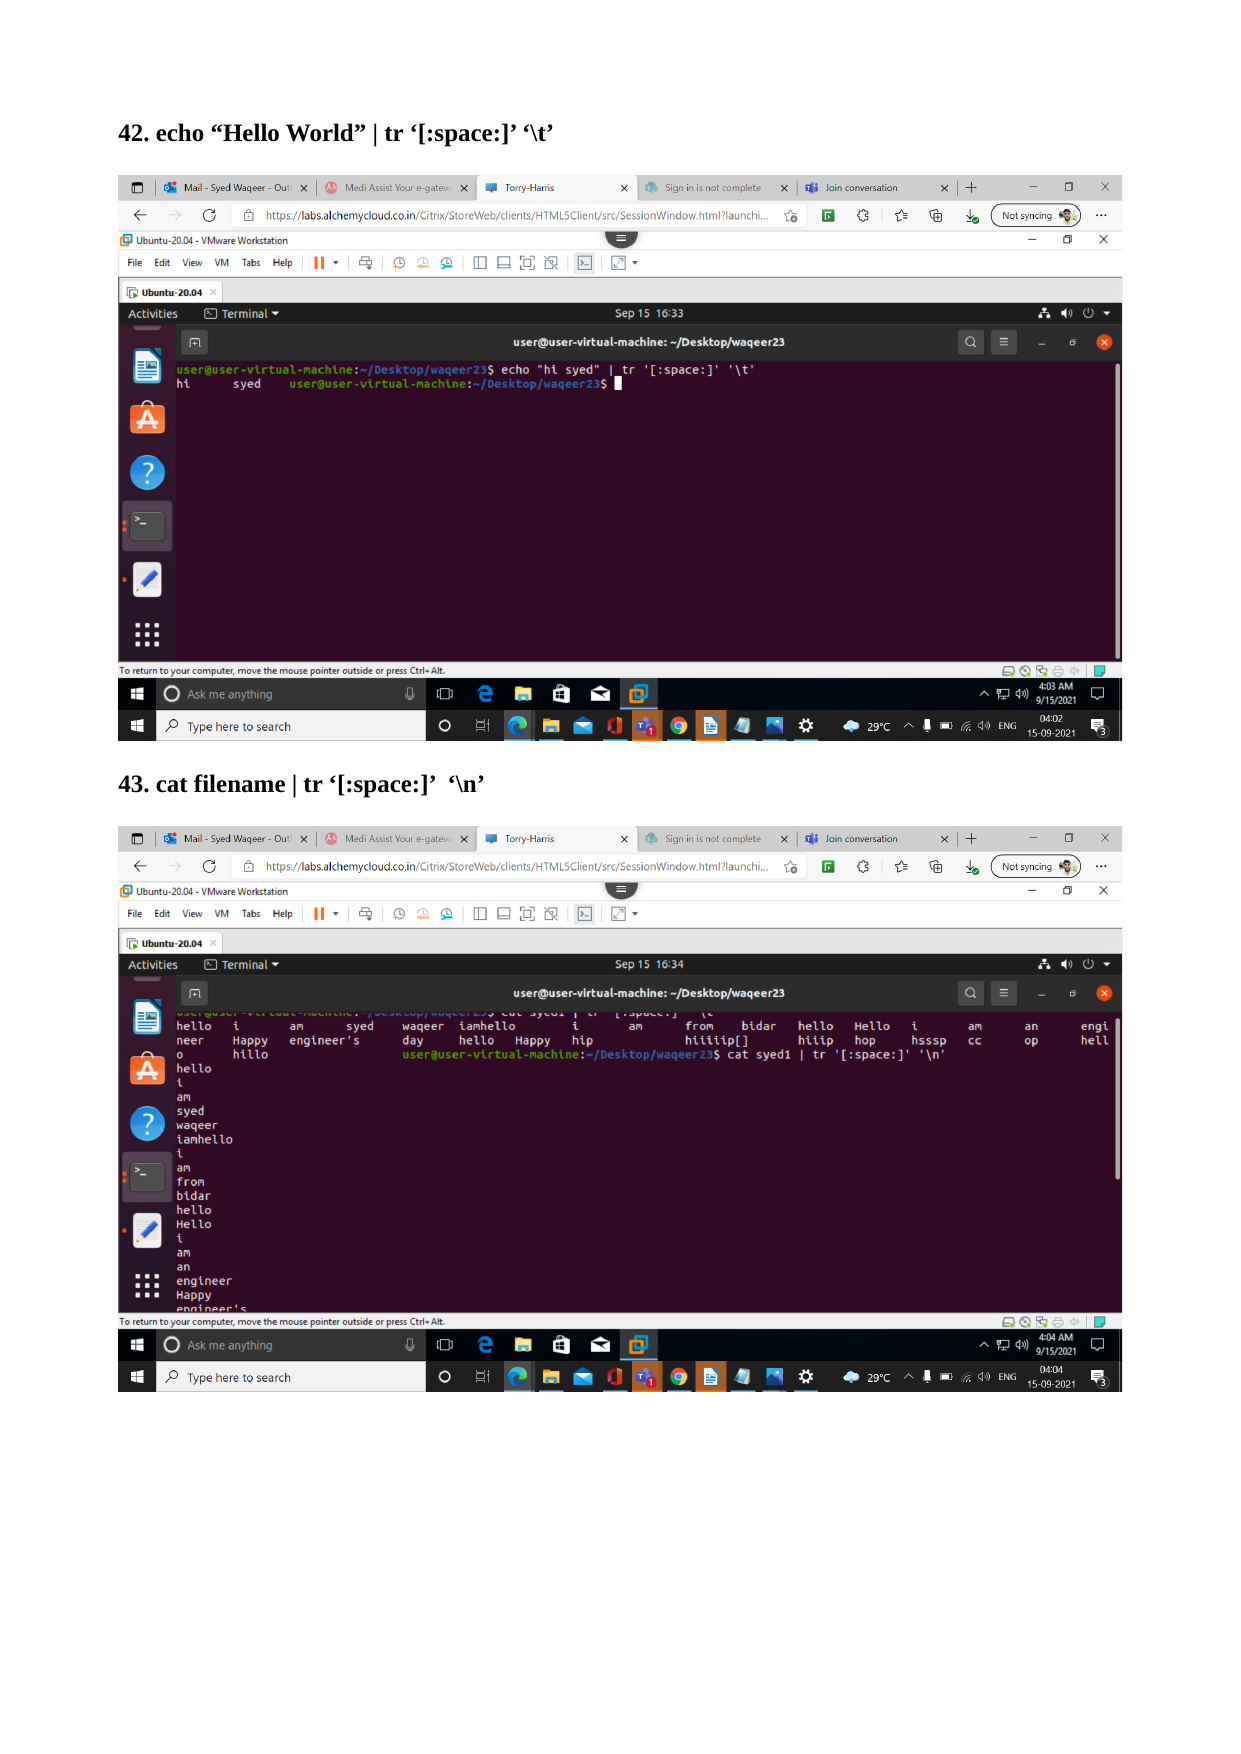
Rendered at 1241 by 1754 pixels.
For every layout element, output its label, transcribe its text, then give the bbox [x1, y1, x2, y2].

text 42. echo “Hello World” | tr ‘[:space:]’ ‘\t’ [118, 118, 1122, 147]
picture [118, 175, 1123, 741]
picture [118, 826, 1123, 1392]
text 43. cat filename | tr ‘[:space:]’ ‘\n’ [118, 769, 1122, 798]
